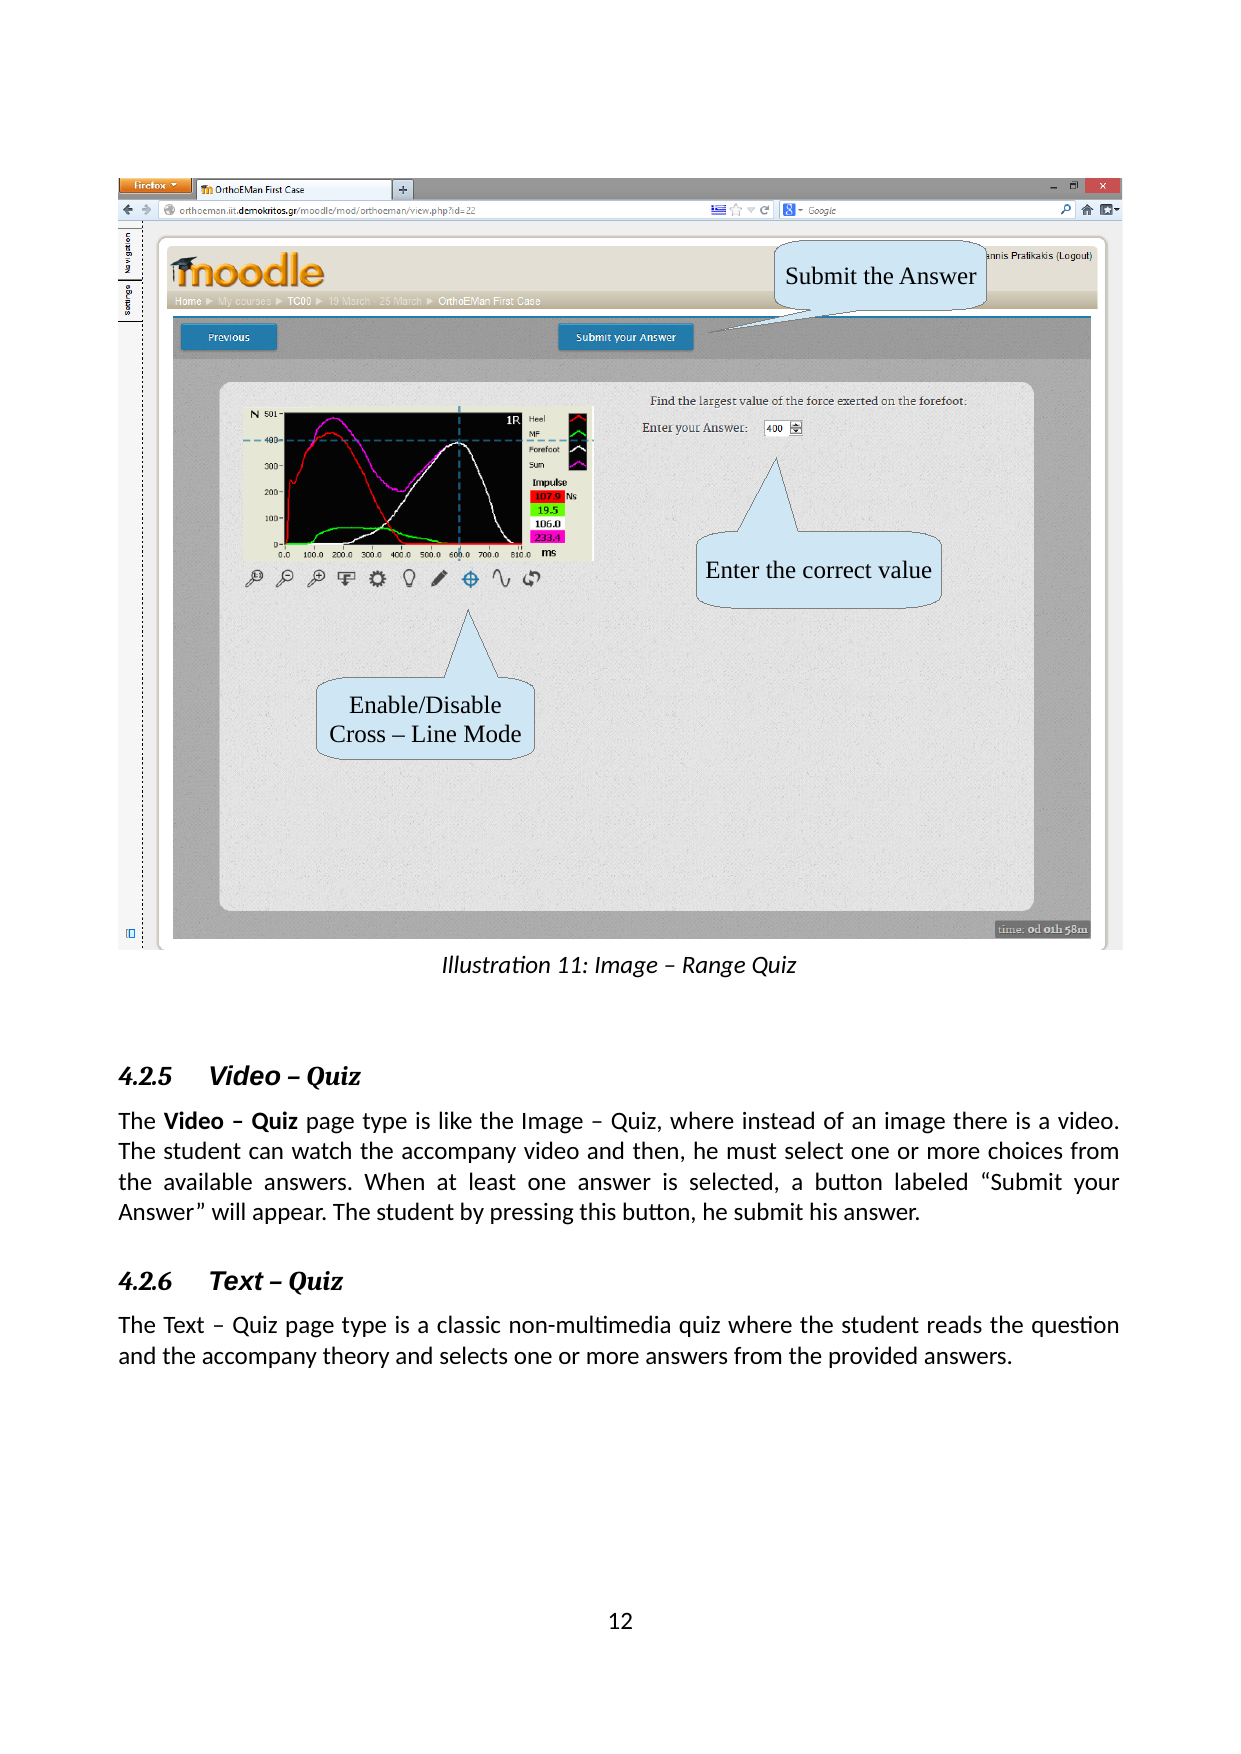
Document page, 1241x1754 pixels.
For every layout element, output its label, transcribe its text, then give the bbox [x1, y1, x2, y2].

subtitle Video – Quiz [118, 1060, 1122, 1092]
text The Video – Quiz page type is like the Image – Quiz, where instead of an image there is a video. The student can watch the accompany video and then, he must select one or more choices from the available answers. When at least one answer is selected, a button labeled “Submit your Answer” will appear. The student by pressing this button, he submit his answer. [118, 1105, 1122, 1227]
subtitle Text – Quiz [118, 1264, 1122, 1297]
text The Text – Quiz page type is a classic non-multimedia quiz where the student reads the question and the accompany theory and selects one or more answers from the provided answers. [118, 1309, 1122, 1370]
picture [118, 178, 1123, 950]
text Illustration 11: Image – Range Quiz [118, 950, 1122, 980]
